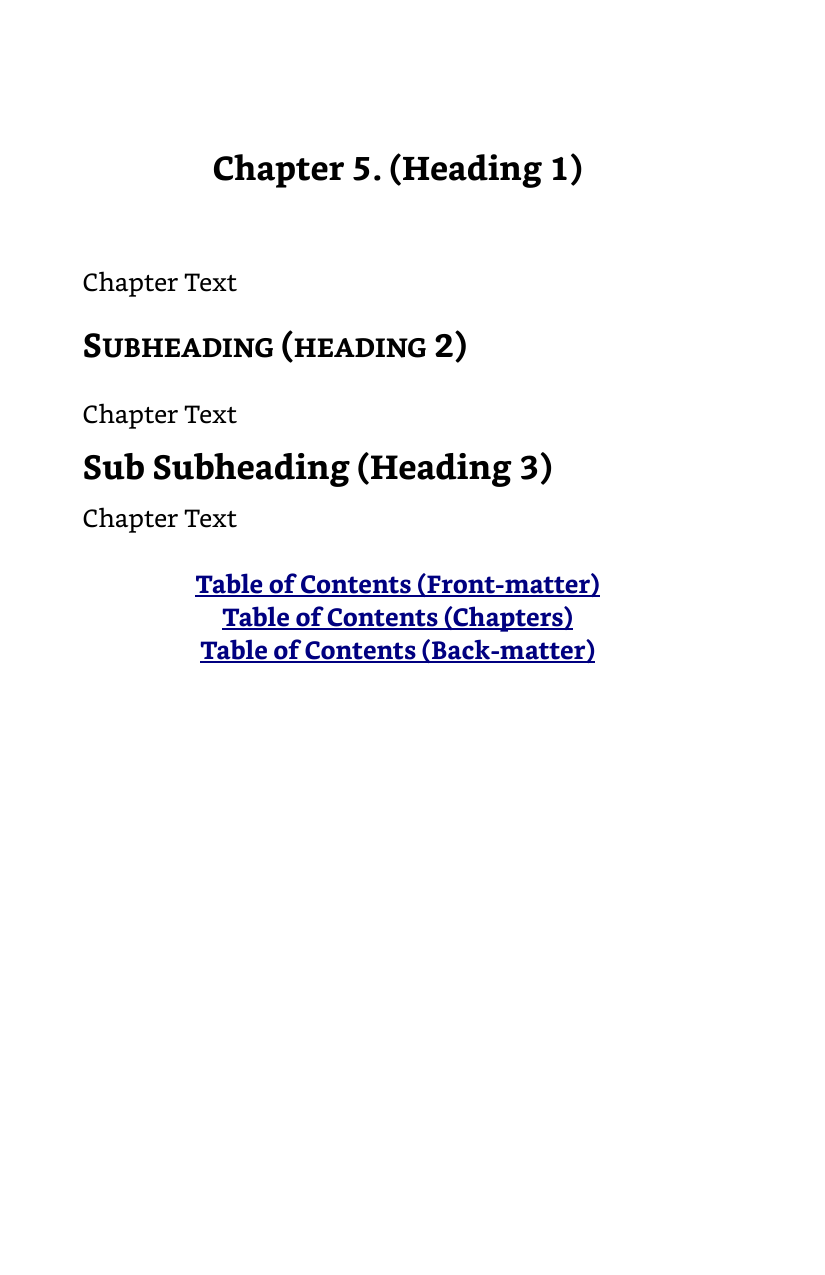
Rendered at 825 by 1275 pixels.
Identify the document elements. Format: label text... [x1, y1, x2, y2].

subtitle Sub Subheading (Heading 3) [82, 444, 712, 488]
text Chapter Text [82, 397, 712, 429]
text Table of Contents (Chapters) [82, 600, 712, 633]
text Chapter Text [82, 501, 712, 534]
subtitle Chapter 5. (Heading 1) [82, 146, 712, 189]
text Chapter Text [82, 264, 712, 297]
text Table of Contents (Back-matter) [82, 633, 712, 666]
text Table of Contents (Front-matter) [82, 567, 712, 600]
subtitle Subheading (heading 2) [82, 322, 712, 366]
